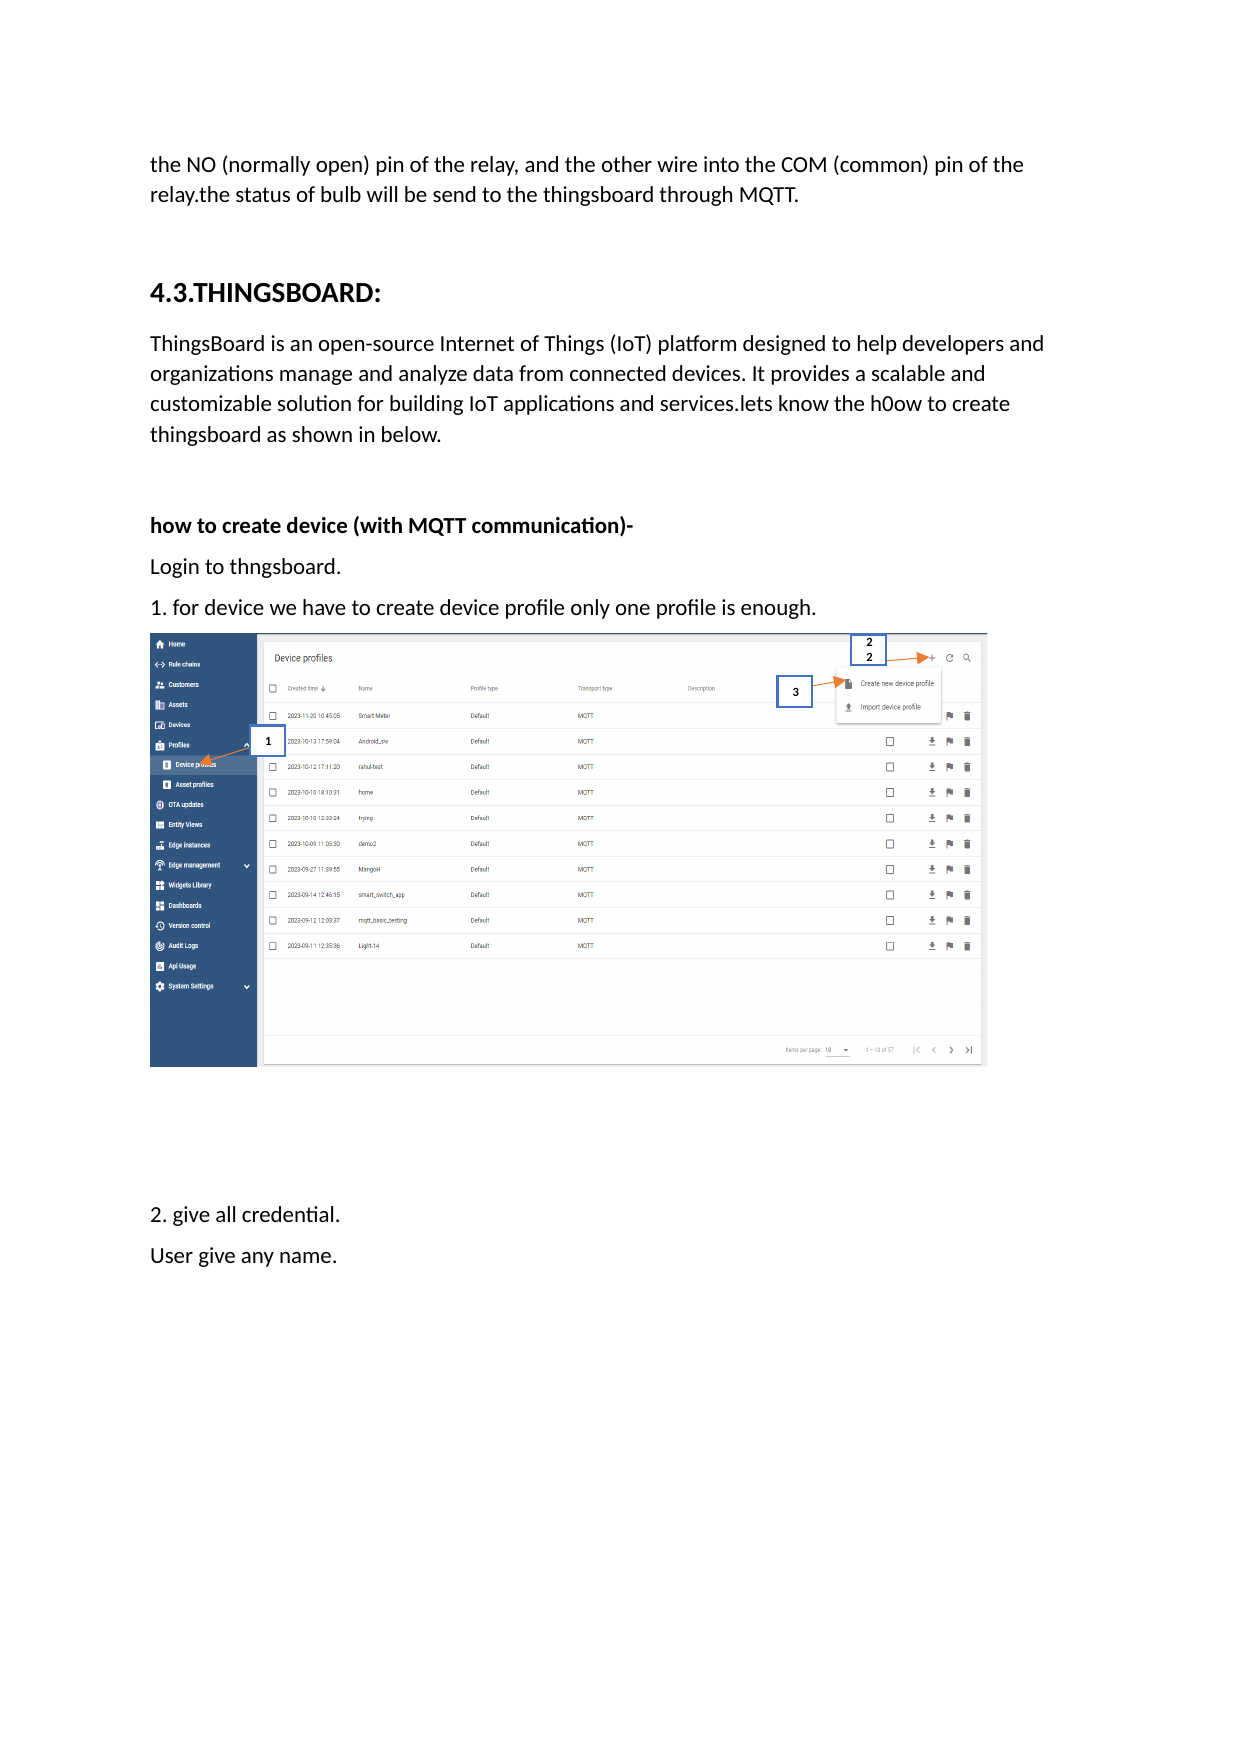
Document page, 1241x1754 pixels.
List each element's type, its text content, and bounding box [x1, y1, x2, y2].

text ThingsBoard is an open-source Internet of Things (IoT) platform designed to help developers and organizations manage and analyze data from connected devices. It provides a scalable and customizable solution for building IoT applications and services.lets know the h0ow to create thingsboard as shown in below. [150, 329, 1090, 448]
text the NO (normally open) pin of the relay, and the other wire into the COM (common) pin of the relay.the status of bulb will be send to the thingsboard through MQTT. [150, 150, 1090, 208]
text 2. give all credential. [150, 1201, 1090, 1228]
text how to create device (with MQTT communication)- [150, 512, 1090, 540]
text 4.3.THINGSBOARD: [150, 274, 1090, 309]
text 1. for device we have to create device profile only one profile is enough. [150, 593, 1090, 621]
text User give any name. [150, 1241, 1090, 1269]
text Login to thngsboard. [150, 552, 1090, 580]
picture [150, 633, 988, 1067]
